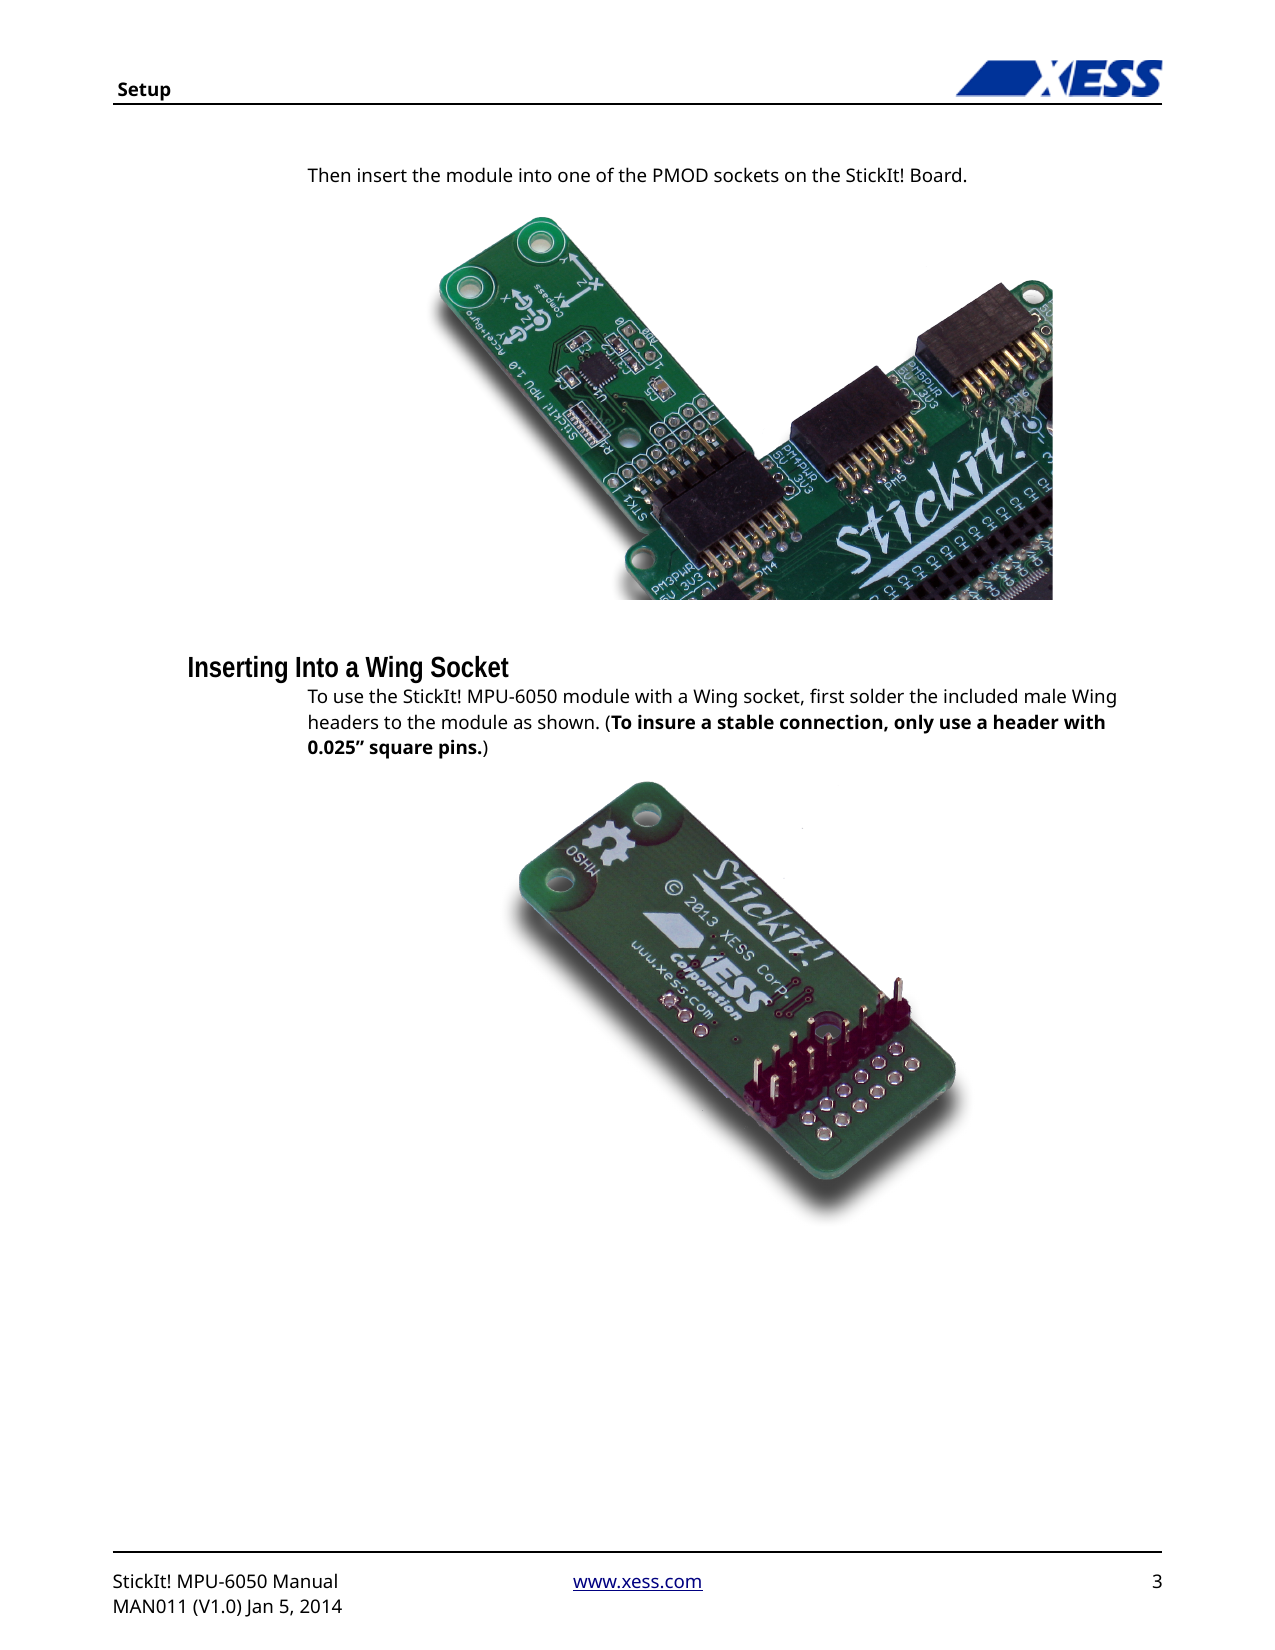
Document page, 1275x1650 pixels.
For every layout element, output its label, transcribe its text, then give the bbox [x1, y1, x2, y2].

picture [417, 200, 1053, 600]
picture [495, 772, 975, 1227]
text To use the StickIt! MPU-6050 module with a Wing socket, first solder the included male Wing headers to the module as shown. (To insure a stable connection, only use a header with 0.025” square pins.) [307, 683, 1162, 760]
subtitle Inserting Into a Wing Socket [187, 650, 1162, 683]
text Then insert the module into one of the PMOD sockets on the StickIt! Board. [307, 162, 1162, 187]
picture [955, 60, 1163, 97]
